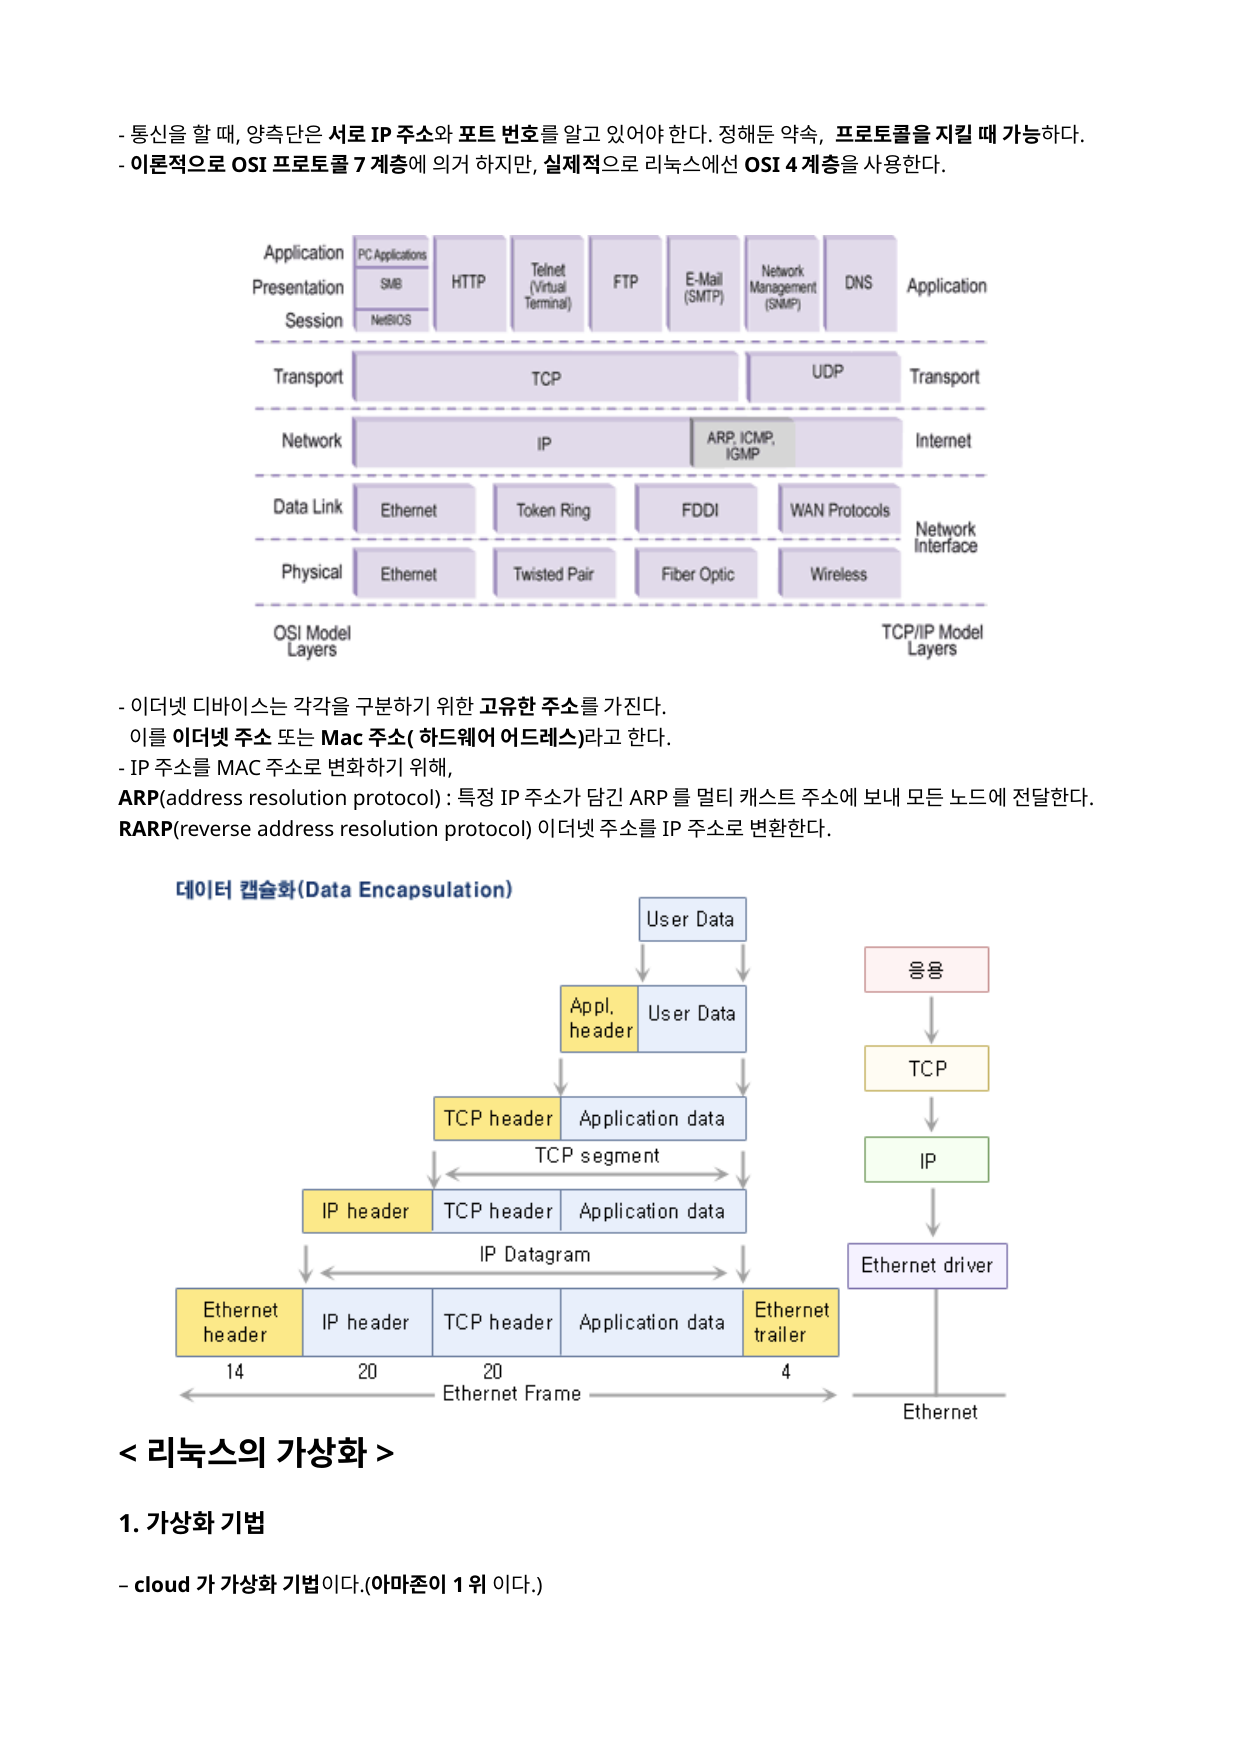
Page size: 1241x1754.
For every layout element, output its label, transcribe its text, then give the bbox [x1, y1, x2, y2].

picture [252, 235, 988, 662]
text - IP주소를 MAC주소로 변화하기 위해, [118, 751, 1122, 782]
text < 리눅스의 가상화 > [118, 871, 1122, 1476]
text - 통신을 할 때, 양측단은 서로 IP주소와 포트 번호를 알고 있어야 한다. 정해둔 약속, 프로토콜을 지킬 때 가능하다. [118, 118, 1122, 148]
text - 이론적으로 OSI 프로토콜 7계층에 의거 하지만, 실제적으로 리눅스에선OSI 4계층을 사용한다. [118, 148, 1122, 179]
text 이를 이더넷 주소 또는 Mac 주소( 하드웨어 어드레스)라고 한다. [118, 721, 1122, 751]
text – cloud 가 가상화 기법이다.(아마존이 1위 이다.) [118, 1569, 1122, 1599]
text RARP(reverse address resolution protocol) 이더넷 주소를 IP 주소로 변환한다. [118, 812, 1122, 842]
text ARP(address resolution protocol) : 특정 IP주소가 담긴 ARP를 멀티 캐스트 주소에 보내 모든 노드에 전달한다. [118, 782, 1122, 812]
picture [155, 871, 1036, 1427]
text 1. 가상화 기법 [118, 1504, 1122, 1540]
text - 이더넷 디바이스는 각각을 구분하기 위한 고유한 주소를 가진다. [118, 691, 1122, 721]
